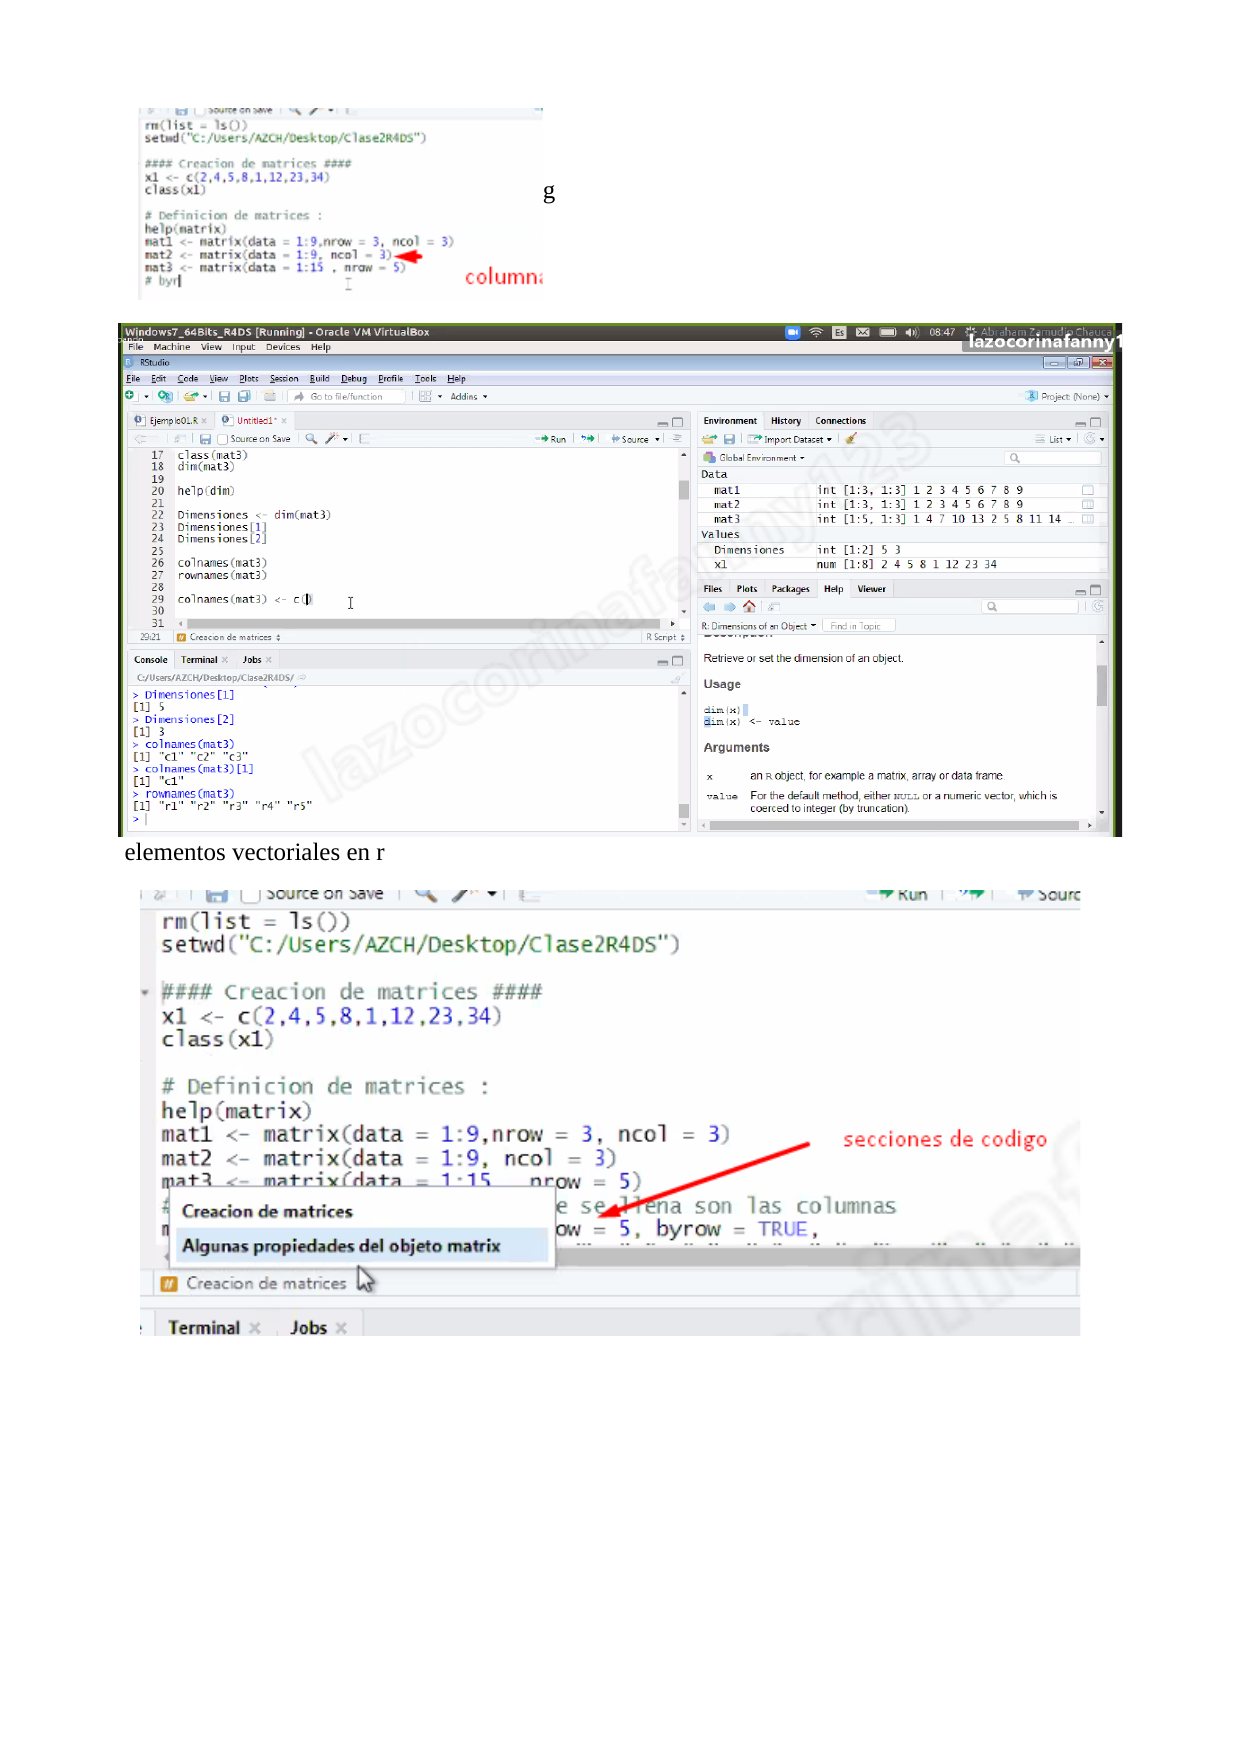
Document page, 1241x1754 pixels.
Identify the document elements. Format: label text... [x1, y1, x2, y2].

picture [140, 890, 1081, 1336]
text g [543, 176, 1122, 204]
picture [118, 319, 1123, 837]
text elementos vectoriales en r [118, 837, 1122, 866]
text [118, 176, 138, 204]
picture [138, 108, 543, 300]
